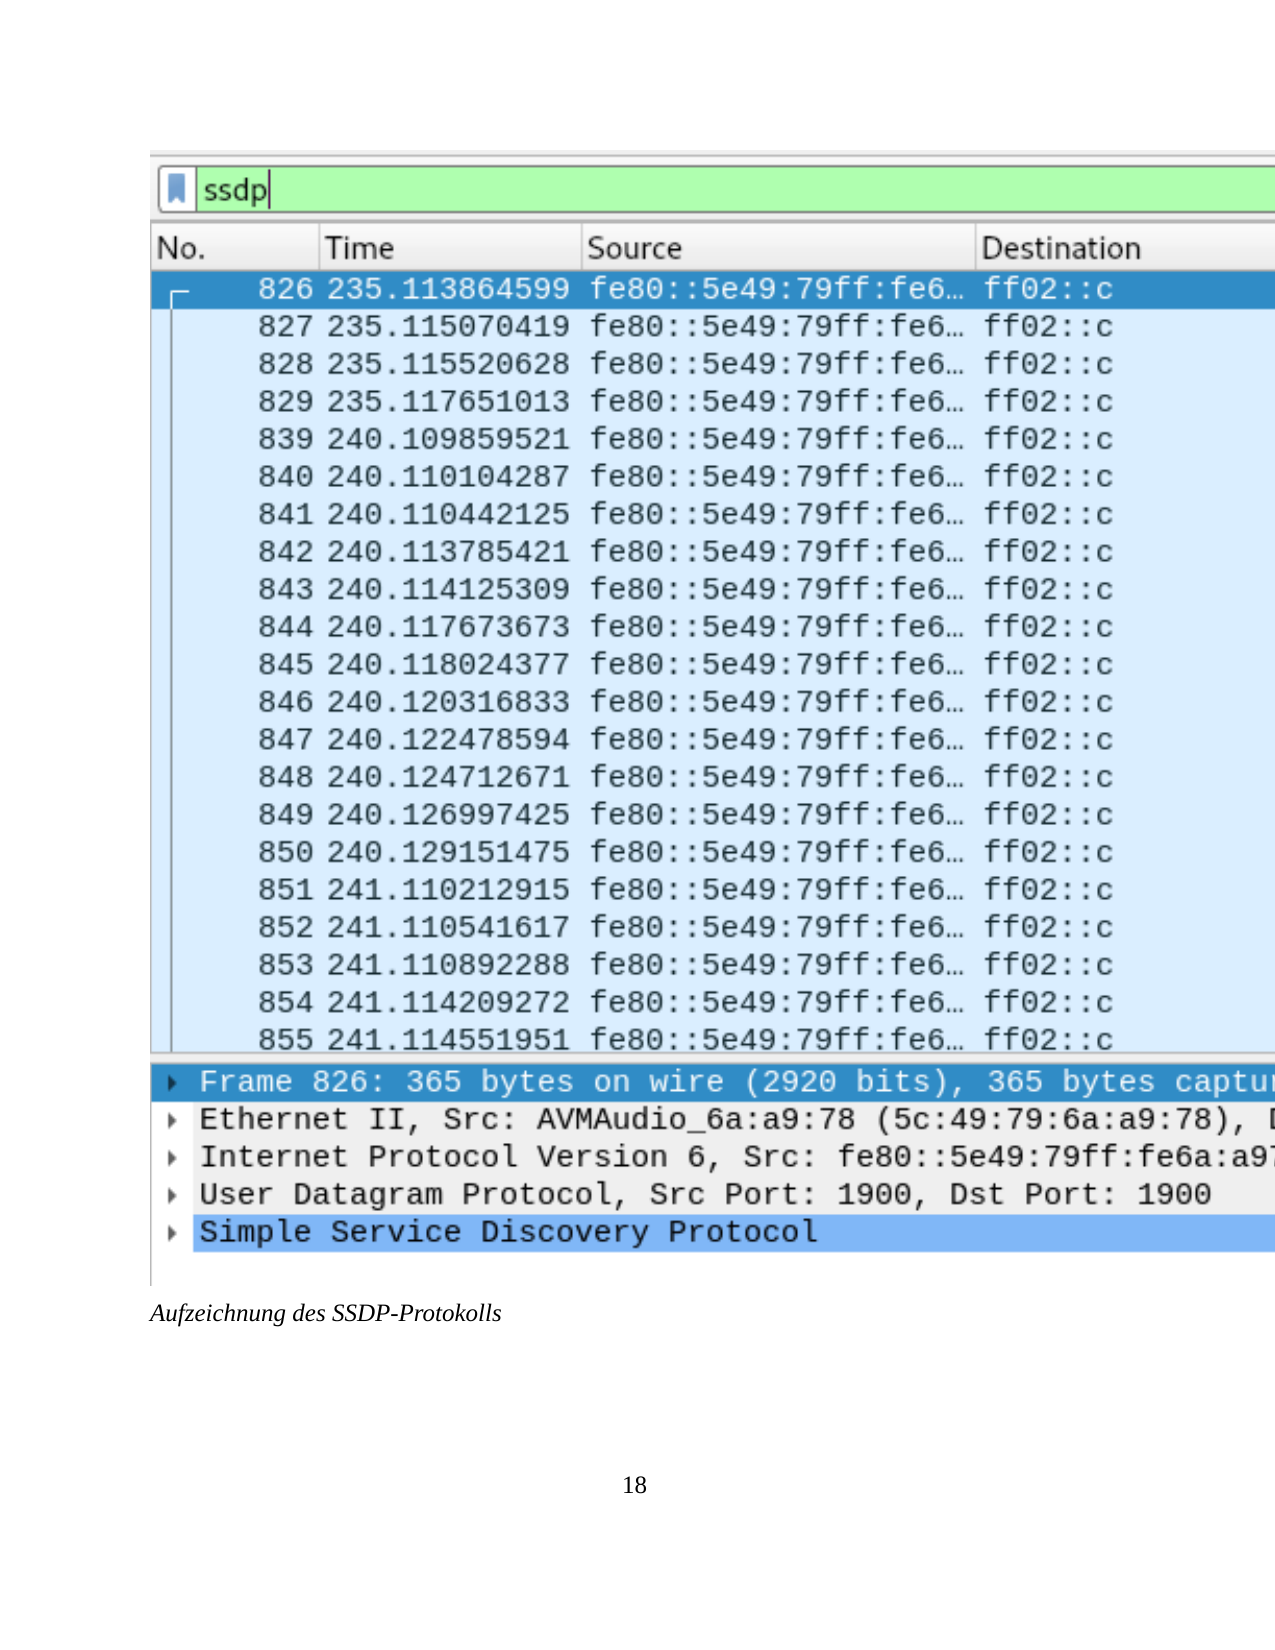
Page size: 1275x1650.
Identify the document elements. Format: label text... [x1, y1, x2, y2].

text Aufzeichnung des SSDP-Protokolls [150, 1298, 1125, 1327]
picture [150, 150, 1275, 1286]
